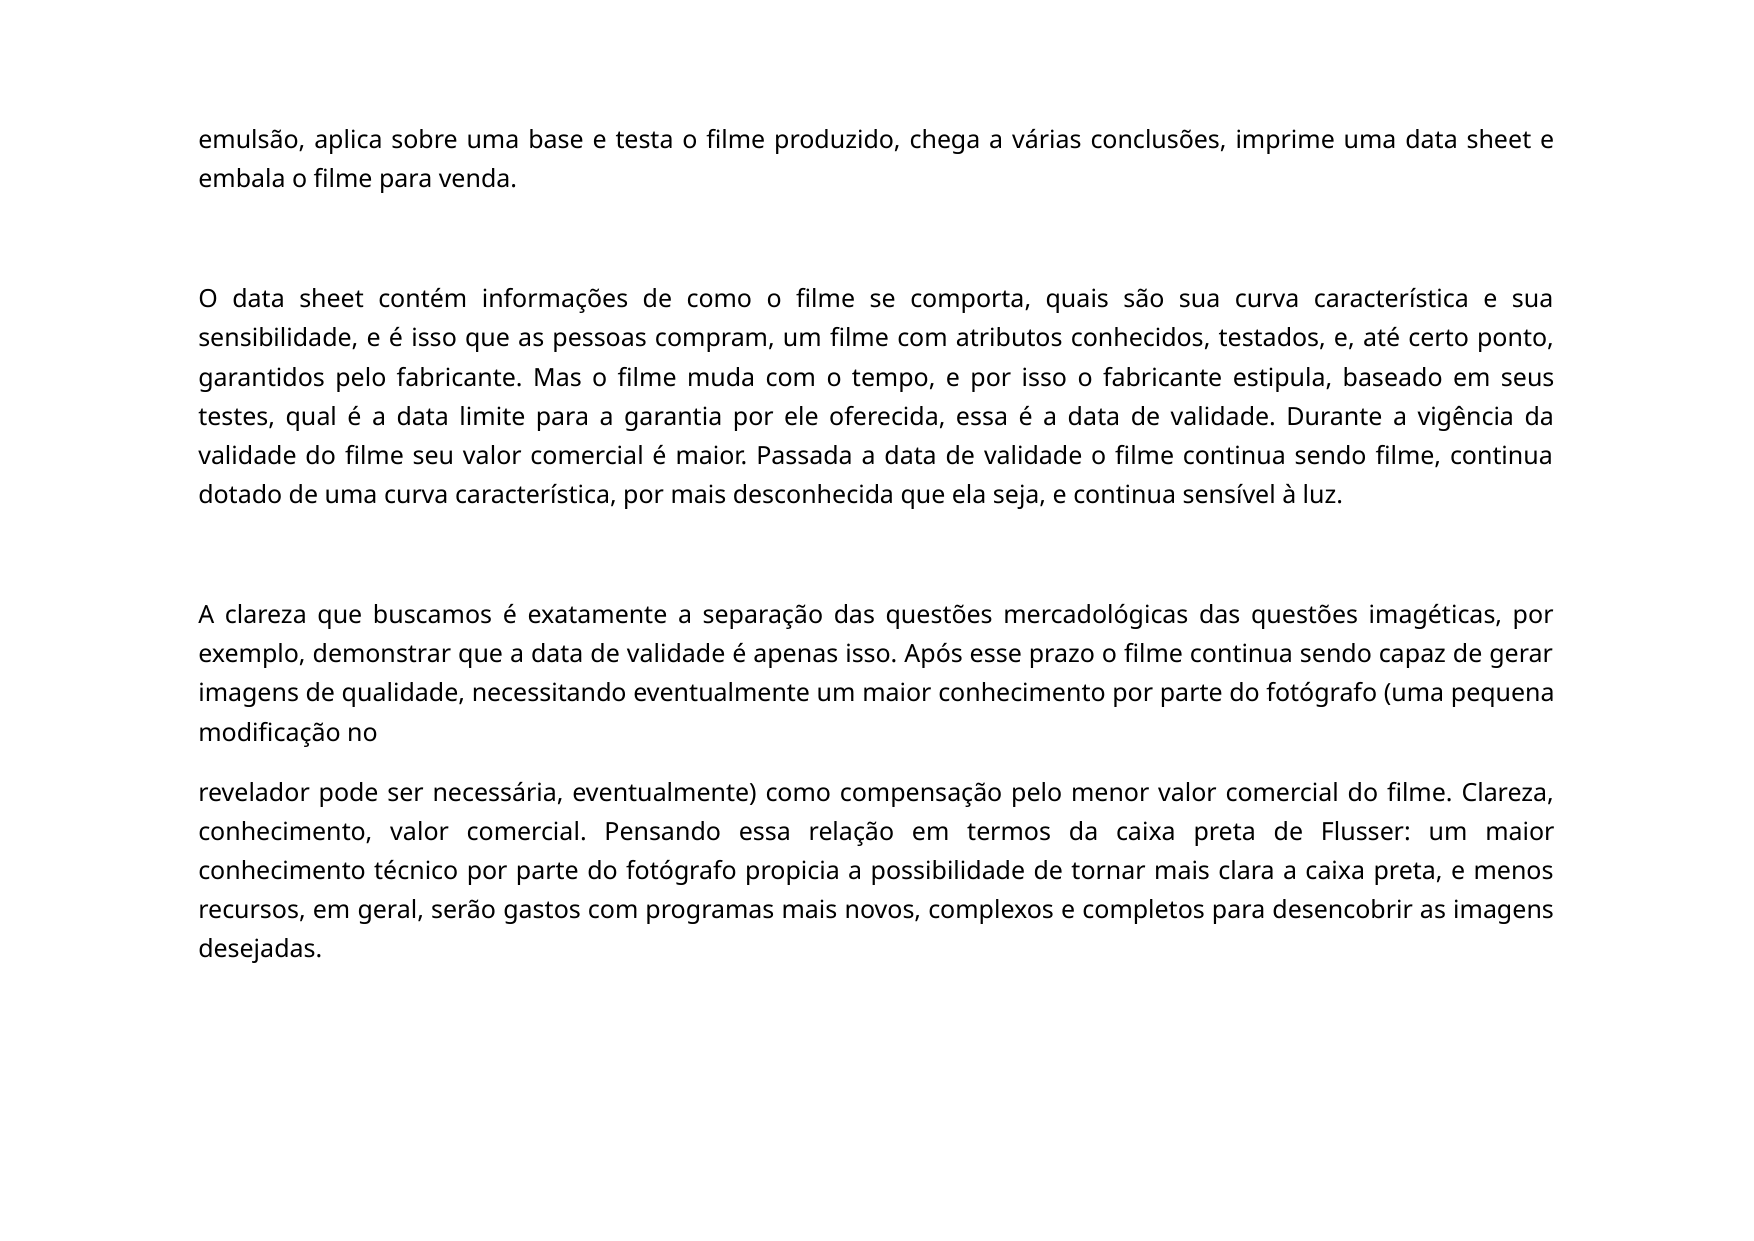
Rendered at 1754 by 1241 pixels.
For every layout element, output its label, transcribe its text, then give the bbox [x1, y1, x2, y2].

text A clareza que buscamos é exatamente a separação das questões mercadológicas das questões imagéticas, por exemplo, demonstrar que a data de validade é apenas isso. Após esse prazo o filme continua sendo capaz de gerar imagens de qualidade, necessitando eventualmente um maior conhecimento por parte do fotógrafo (uma pequena modificação no [198, 597, 1556, 748]
text O data sheet contém informações de como o filme se comporta, quais são sua curva característica e sua sensibilidade, e é isso que as pessoas compram, um filme com atributos conhecidos, testados, e, até certo ponto, garantidos pelo fabricante. Mas o filme muda com o tempo, e por isso o fabricante estipula, baseado em seus testes, qual é a data limite para a garantia por ele oferecida, essa é a data de validade. Durante a vigência da validade do filme seu valor comercial é maior. Passada a data de validade o filme continua sendo filme, continua dotado de uma curva característica, por mais desconhecida que ela seja, e continua sensível à luz. [198, 281, 1556, 511]
text revelador pode ser necessária, eventualmente) como compensação pelo menor valor comercial do filme. Clareza, conhecimento, valor comercial. Pensando essa relação em termos da caixa preta de Flusser: um maior conhecimento técnico por parte do fotógrafo propicia a possibilidade de tornar mais clara a caixa preta, e menos recursos, em geral, serão gastos com programas mais novos, complexos e completos para desencobrir as imagens desejadas. [198, 774, 1556, 965]
text emulsão, aplica sobre uma base e testa o filme produzido, chega a várias conclusões, imprime uma data sheet e embala o filme para venda. [198, 122, 1556, 195]
